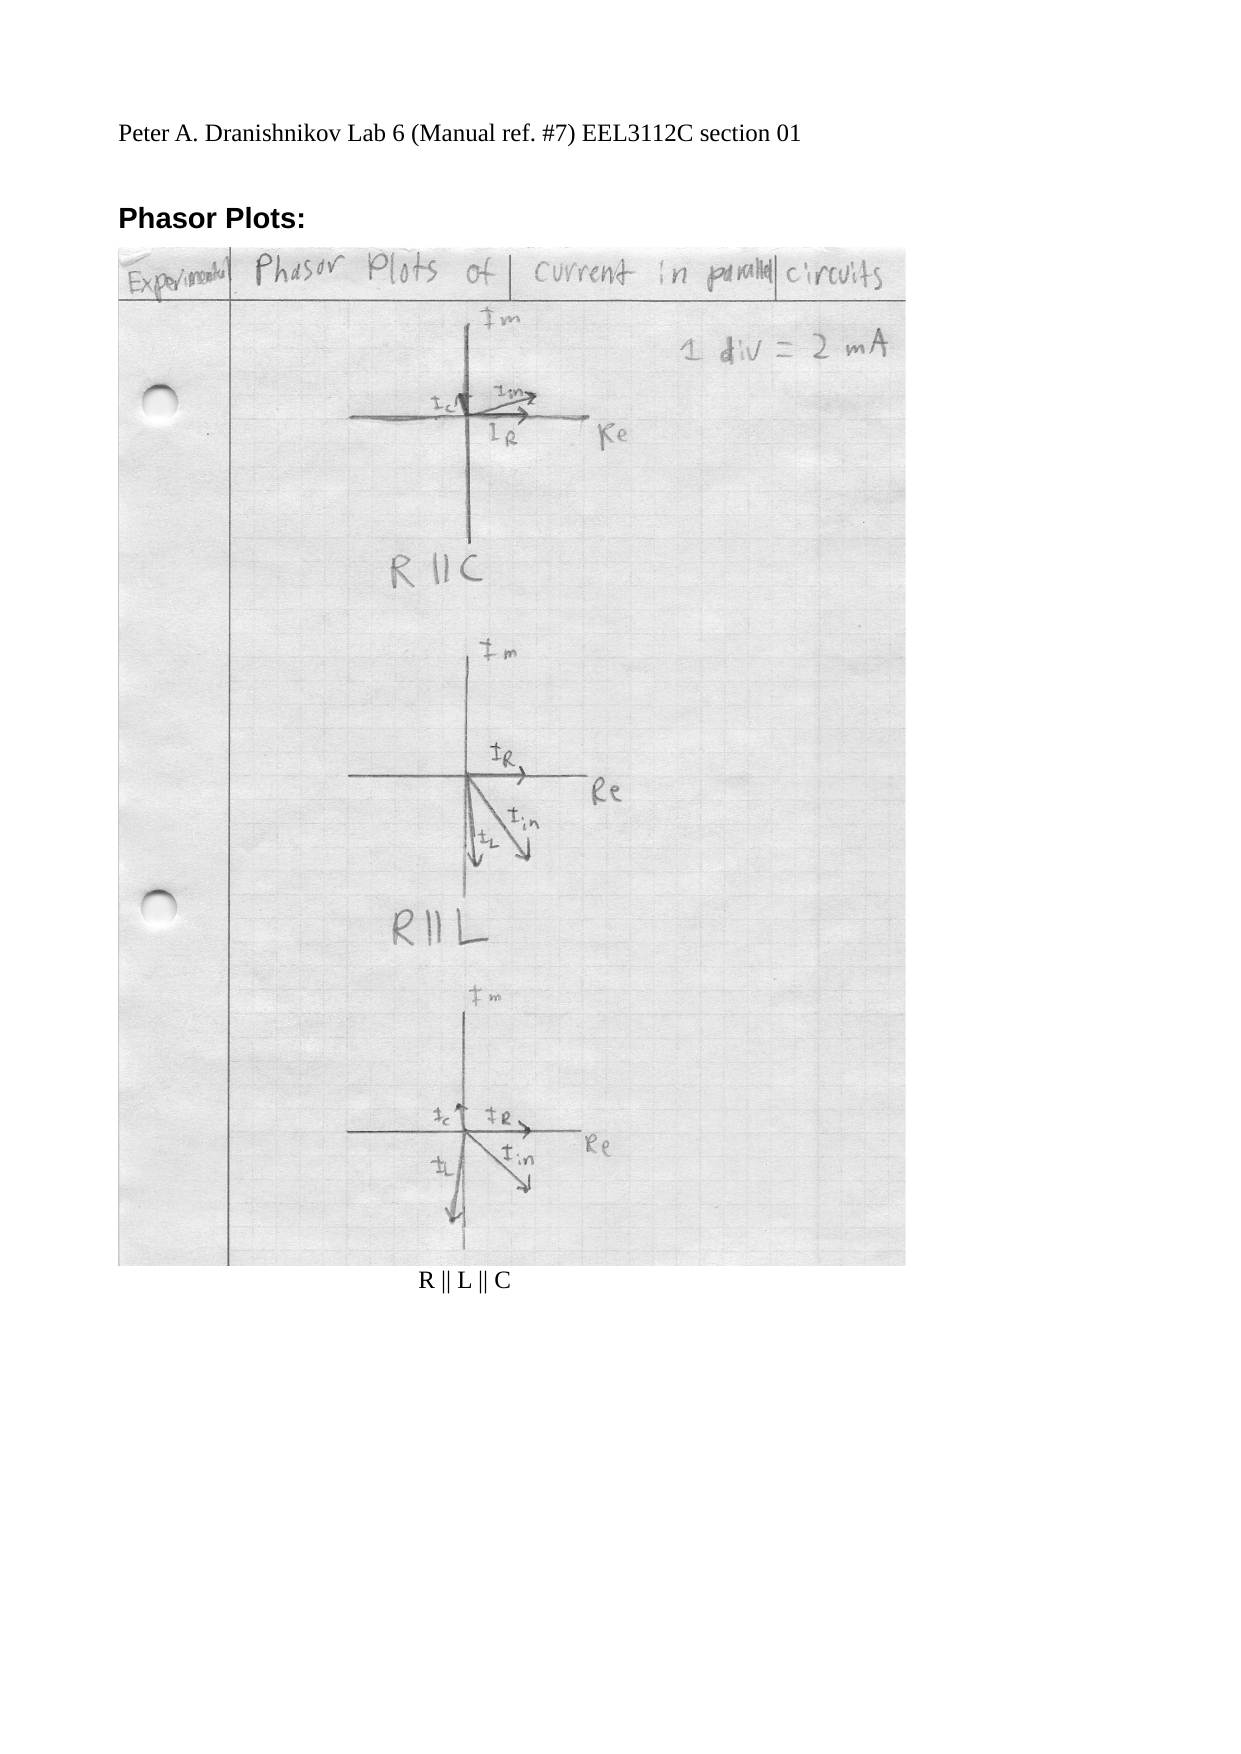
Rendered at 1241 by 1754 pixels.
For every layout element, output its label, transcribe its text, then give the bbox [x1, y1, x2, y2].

subtitle Phasor Plots: [118, 201, 1122, 235]
text R || L || C [118, 1265, 1122, 1294]
